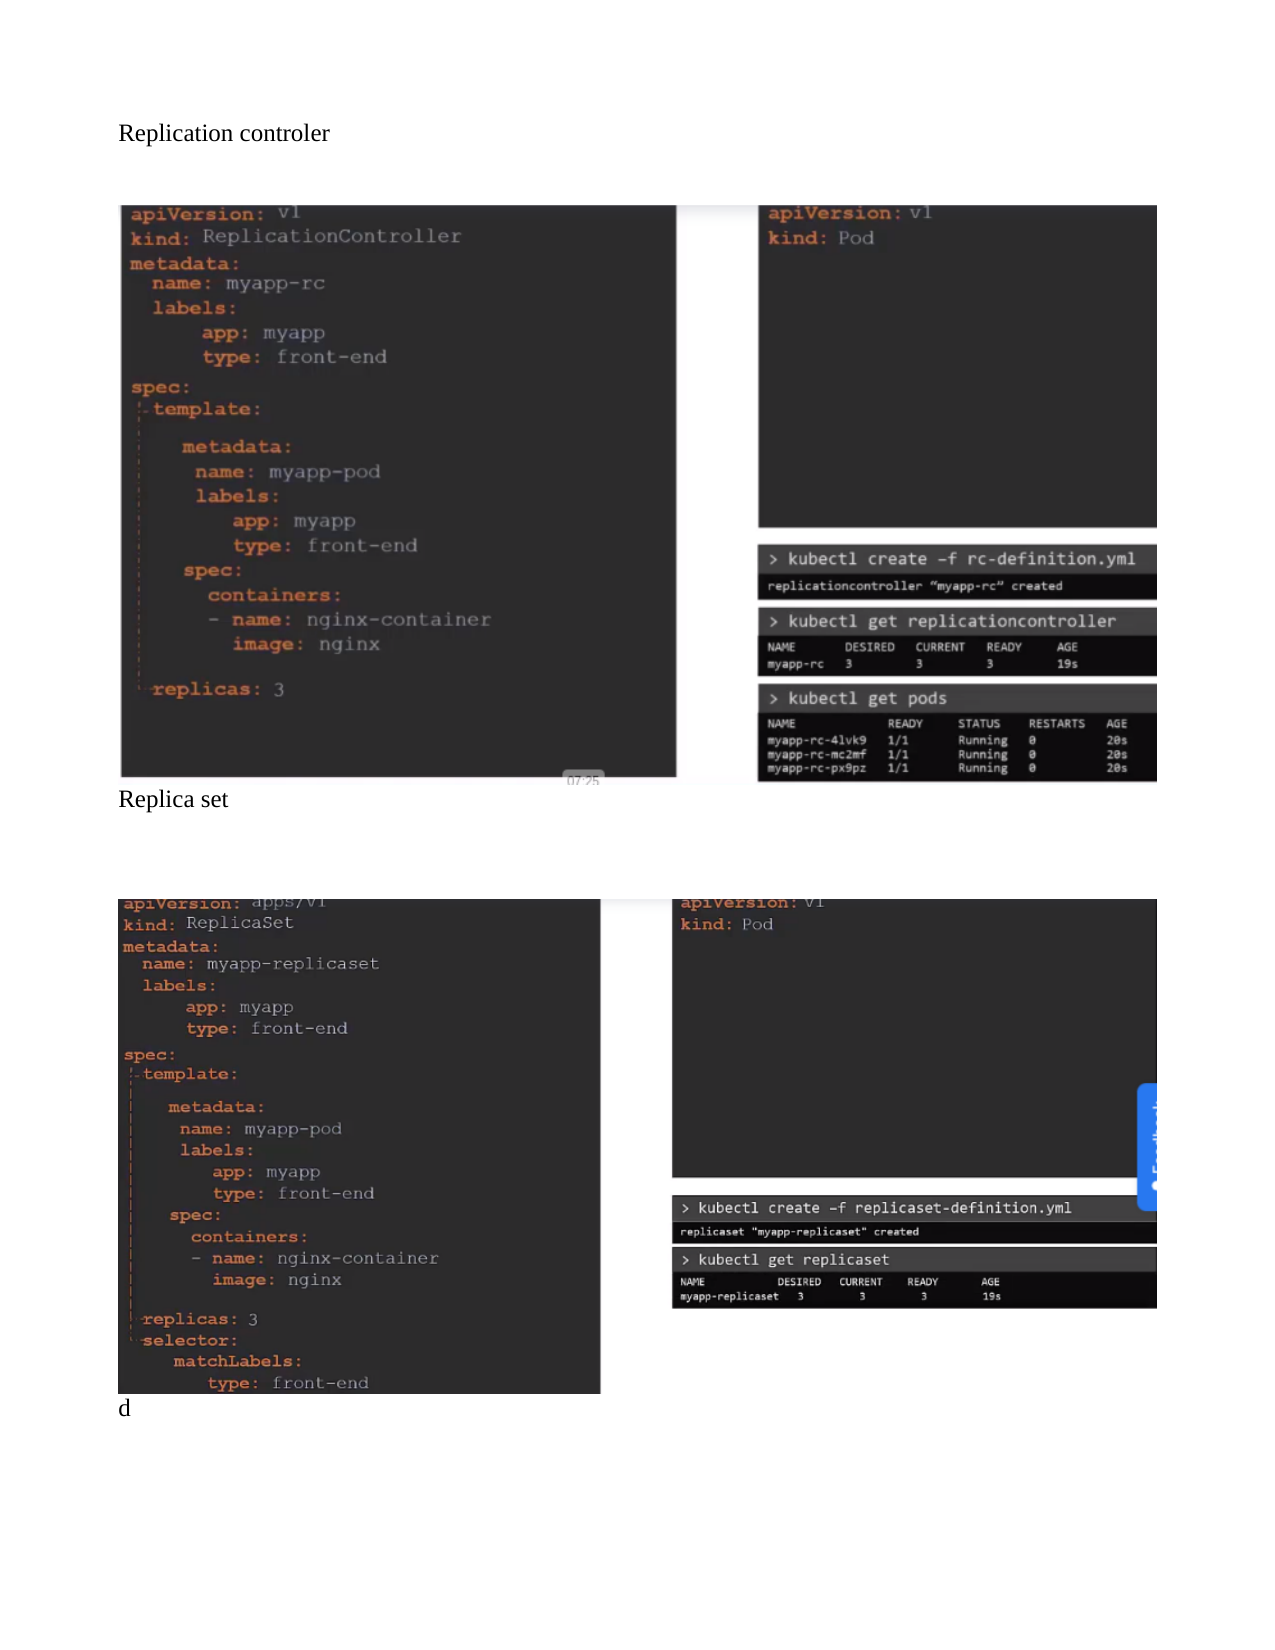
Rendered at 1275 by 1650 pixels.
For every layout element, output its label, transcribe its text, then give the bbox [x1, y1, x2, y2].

text Replication controler [118, 118, 1157, 147]
text d [118, 1394, 1157, 1422]
picture [118, 204, 1157, 785]
picture [118, 899, 1157, 1394]
text Replica set [118, 785, 1157, 813]
